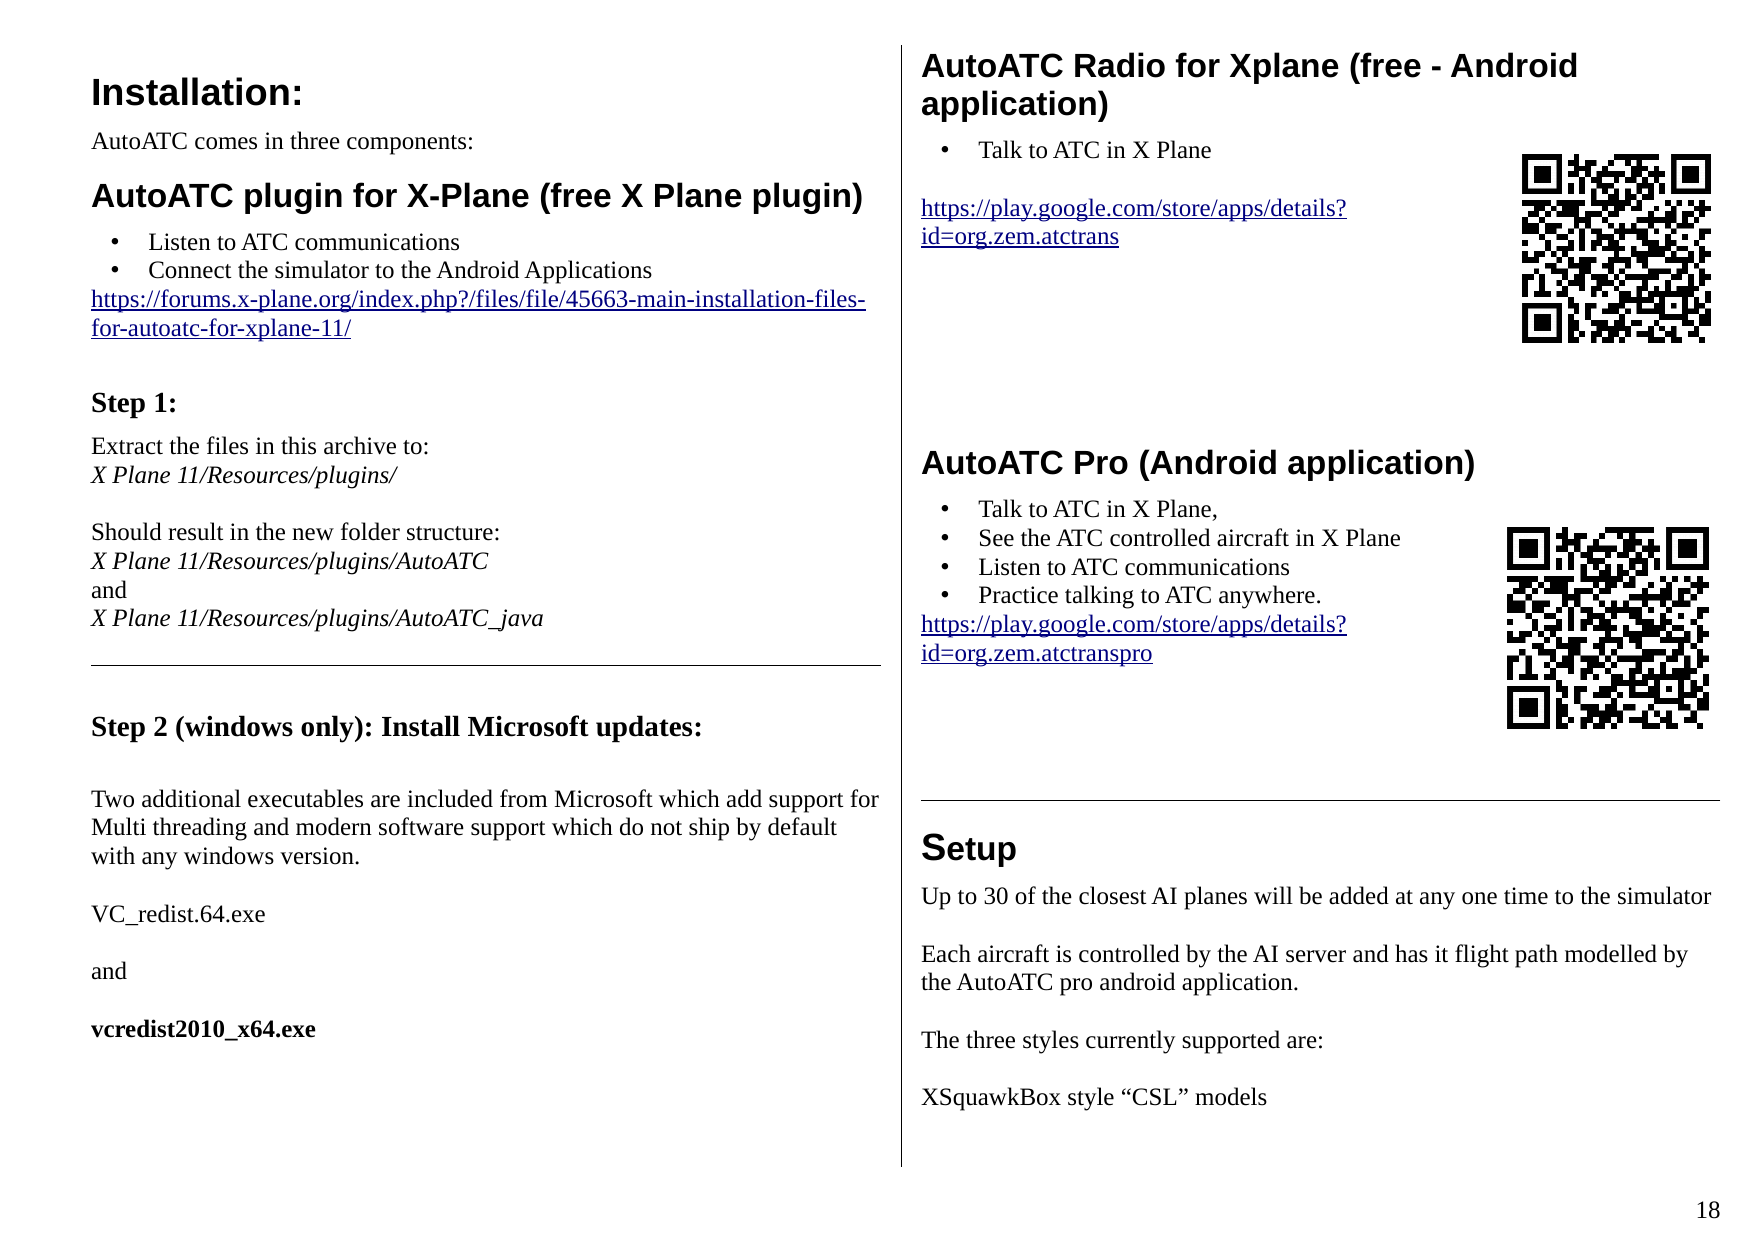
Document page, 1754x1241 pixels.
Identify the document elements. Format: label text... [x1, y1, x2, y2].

list Practice talking to ATC anywhere. [941, 581, 1477, 609]
text X Plane 11/Resources/plugins/AutoATC [91, 546, 881, 575]
text https://play.google.com/store/apps/details?id=org.zem.atctranspro [921, 609, 1477, 667]
text AutoATC comes in three components: [91, 126, 881, 155]
text Up to 30 of the closest AI planes will be added at any one time to the simulator [921, 881, 1720, 910]
subtitle Installation: [91, 70, 898, 114]
text X Plane 11/Resources/plugins/ [91, 460, 881, 488]
text https://play.google.com/store/apps/details?id=org.zem.atctrans [921, 193, 1494, 250]
text Two additional executables are included from Microsoft which add support for Multi threading and modern software support which do not ship by default with any windows version. [91, 784, 881, 870]
subtitle Step 2 (windows only): Install Microsoft updates: [91, 709, 881, 742]
text VC_redist.64.exe [91, 899, 881, 927]
list See the ATC controlled aircraft in X Plane [941, 523, 1477, 552]
text and [91, 956, 881, 985]
picture [1477, 498, 1738, 759]
list Talk to ATC in X Plane, [941, 494, 1738, 523]
subtitle Step 1: [91, 385, 881, 418]
text X Plane 11/Resources/plugins/AutoATC_java [91, 603, 881, 632]
subtitle AutoATC plugin for X-Plane (free X Plane plugin) [91, 176, 898, 214]
text Extract the files in this archive to: [91, 431, 881, 460]
subtitle Setup [921, 825, 1738, 869]
list Connect the simulator to the Android Applications [111, 255, 898, 284]
subtitle AutoATC Radio for Xplane (free - Android application) [921, 45, 1738, 123]
text Should result in the new folder structure: [91, 517, 881, 546]
text Each aircraft is controlled by the AI server and has it flight path modelled by the AutoATC pro android application. [921, 939, 1720, 996]
text and [91, 575, 881, 603]
subtitle AutoATC Pro (Android application) [921, 443, 1738, 482]
text The three styles currently supported are: [921, 1025, 1720, 1054]
list Talk to ATC in X Plane [941, 135, 1494, 164]
text XSquawkBox style “CSL” models [921, 1082, 1720, 1111]
list Listen to ATC communications [111, 227, 898, 255]
list Listen to ATC communications [941, 552, 1477, 581]
text https://forums.x-plane.org/index.php?/files/file/45663-main-installation-files-for-autoatc-for-xplane-11/ [91, 284, 881, 342]
picture [1494, 126, 1739, 371]
text vcredist2010_x64.exe [91, 1014, 881, 1042]
